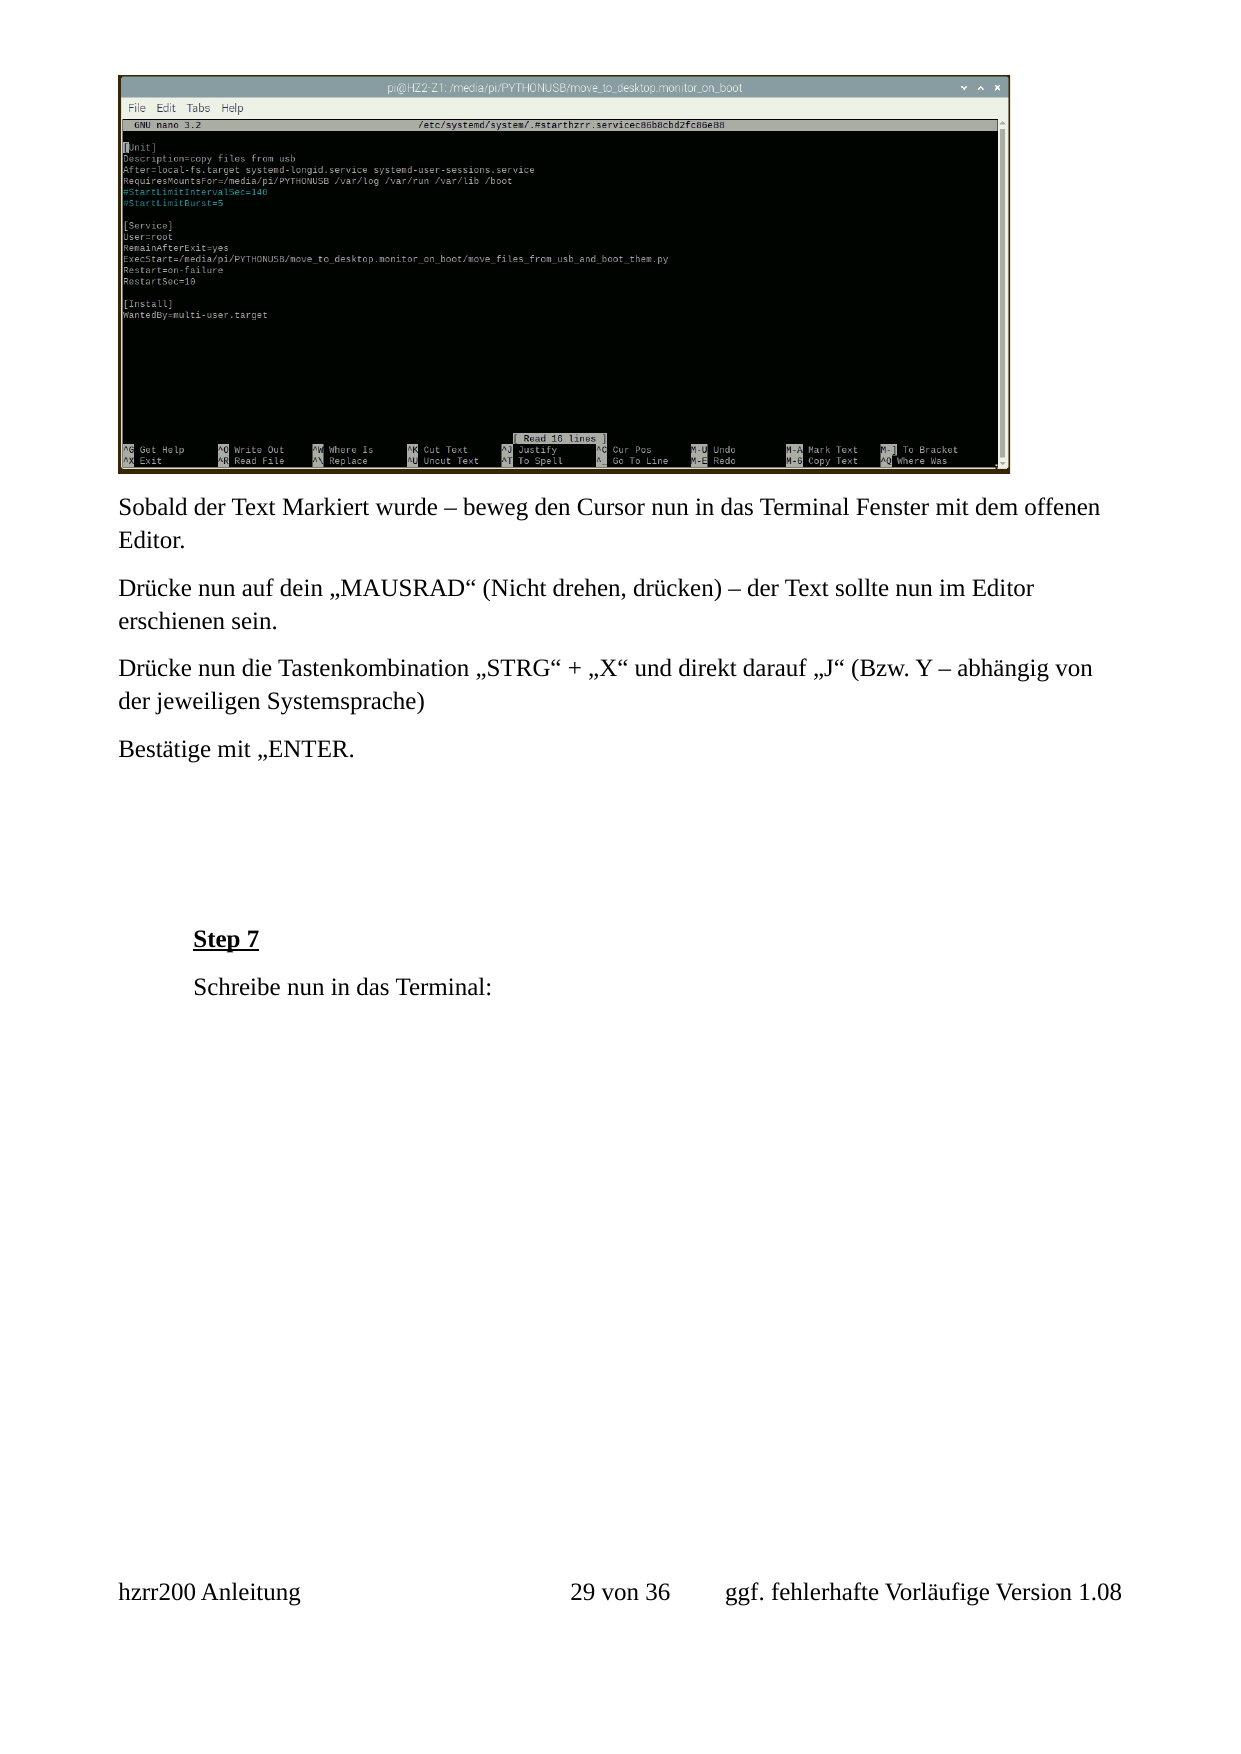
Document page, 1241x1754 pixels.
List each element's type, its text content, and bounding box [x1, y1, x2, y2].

text Drücke nun die Tastenkombination „STRG“ + „X“ und direkt darauf „J“ (Bzw. Y – abhängig von der jeweiligen Systemsprache) [118, 653, 1122, 715]
text Sobald der Text Markiert wurde – beweg den Cursor nun in das Terminal Fenster mit dem offenen Editor. [118, 492, 1122, 554]
text Schreibe nun in das Terminal: [118, 972, 1122, 1001]
text Drücke nun auf dein „MAUSRAD“ (Nicht drehen, drücken) – der Text sollte nun im Editor erschienen sein. [118, 573, 1122, 634]
text Bestätige mit „ENTER. [118, 734, 1122, 763]
text Step 7 [118, 924, 1122, 953]
